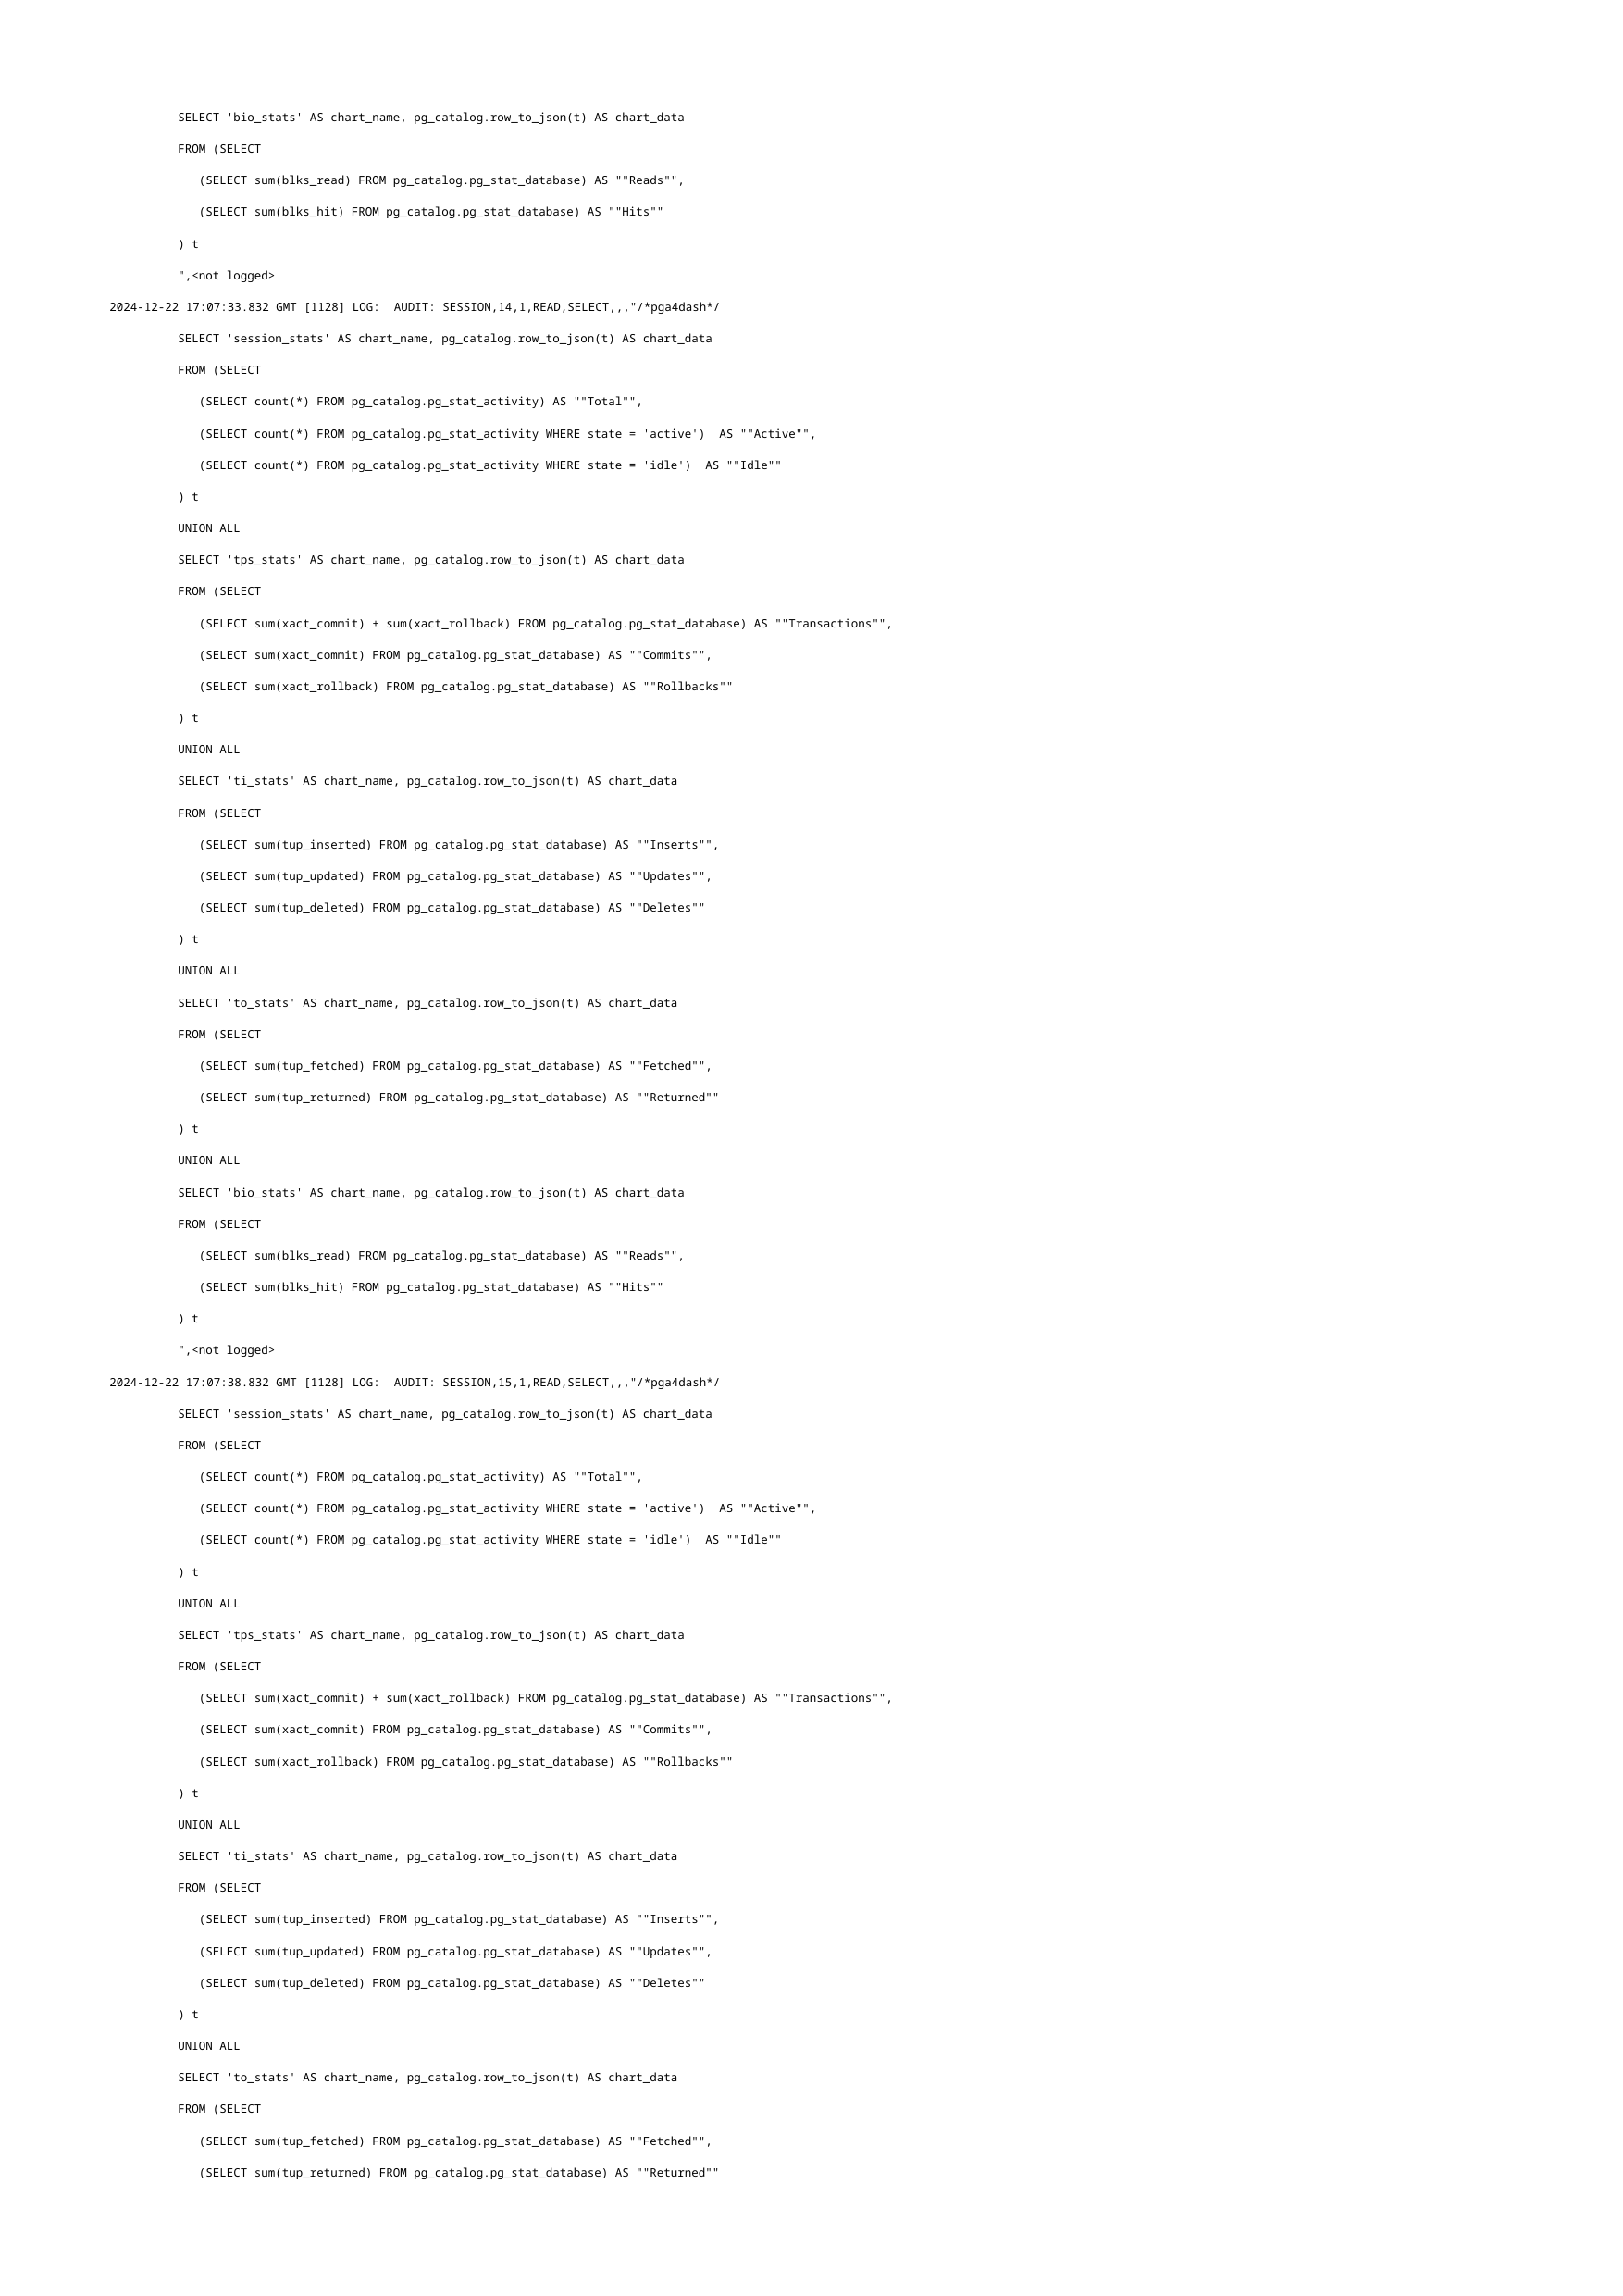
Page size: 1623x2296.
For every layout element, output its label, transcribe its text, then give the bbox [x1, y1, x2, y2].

text (SELECT sum(tup_updated) FROM pg_catalog.pg_stat_database) AS ""Updates"", [109, 1943, 1514, 1959]
text (SELECT sum(tup_inserted) FROM pg_catalog.pg_stat_database) AS ""Inserts"", [109, 837, 1514, 852]
text ) t [109, 1564, 1514, 1580]
text FROM (SELECT [109, 141, 1514, 156]
text SELECT 'to_stats' AS chart_name, pg_catalog.row_to_json(t) AS chart_data [109, 995, 1514, 1011]
text SELECT 'ti_stats' AS chart_name, pg_catalog.row_to_json(t) AS chart_data [109, 774, 1514, 789]
text FROM (SELECT [109, 1880, 1514, 1895]
text (SELECT sum(xact_rollback) FROM pg_catalog.pg_stat_database) AS ""Rollbacks"" [109, 678, 1514, 694]
text ) t [109, 1310, 1514, 1326]
text UNION ALL [109, 741, 1514, 757]
text (SELECT count(*) FROM pg_catalog.pg_stat_activity WHERE state = 'active') AS ""Active"", [109, 1500, 1514, 1516]
text (SELECT sum(xact_commit) + sum(xact_rollback) FROM pg_catalog.pg_stat_database) AS ""Transactions"", [109, 615, 1514, 631]
text (SELECT sum(blks_read) FROM pg_catalog.pg_stat_database) AS ""Reads"", [109, 1247, 1514, 1263]
text (SELECT sum(xact_commit) FROM pg_catalog.pg_stat_database) AS ""Commits"", [109, 647, 1514, 663]
text UNION ALL [109, 2038, 1514, 2054]
text (SELECT sum(tup_deleted) FROM pg_catalog.pg_stat_database) AS ""Deletes"" [109, 900, 1514, 915]
text (SELECT sum(tup_inserted) FROM pg_catalog.pg_stat_database) AS ""Inserts"", [109, 1912, 1514, 1928]
text (SELECT sum(xact_commit) FROM pg_catalog.pg_stat_database) AS ""Commits"", [109, 1722, 1514, 1738]
text (SELECT sum(tup_deleted) FROM pg_catalog.pg_stat_database) AS ""Deletes"" [109, 1975, 1514, 1991]
text (SELECT sum(tup_updated) FROM pg_catalog.pg_stat_database) AS ""Updates"", [109, 868, 1514, 884]
text (SELECT sum(xact_rollback) FROM pg_catalog.pg_stat_database) AS ""Rollbacks"" [109, 1754, 1514, 1769]
text FROM (SELECT [109, 1216, 1514, 1232]
text (SELECT sum(tup_fetched) FROM pg_catalog.pg_stat_database) AS ""Fetched"", [109, 2133, 1514, 2149]
text ) t [109, 1785, 1514, 1801]
text (SELECT count(*) FROM pg_catalog.pg_stat_activity WHERE state = 'idle') AS ""Idle"" [109, 457, 1514, 473]
text ) t [109, 489, 1514, 504]
text FROM (SELECT [109, 805, 1514, 821]
text UNION ALL [109, 520, 1514, 536]
text ) t [109, 2006, 1514, 2022]
text (SELECT sum(tup_returned) FROM pg_catalog.pg_stat_database) AS ""Returned"" [109, 1089, 1514, 1105]
text FROM (SELECT [109, 1658, 1514, 1674]
text SELECT 'bio_stats' AS chart_name, pg_catalog.row_to_json(t) AS chart_data [109, 109, 1514, 125]
text SELECT 'session_stats' AS chart_name, pg_catalog.row_to_json(t) AS chart_data [109, 330, 1514, 346]
text SELECT 'ti_stats' AS chart_name, pg_catalog.row_to_json(t) AS chart_data [109, 1848, 1514, 1864]
text SELECT 'tps_stats' AS chart_name, pg_catalog.row_to_json(t) AS chart_data [109, 1627, 1514, 1643]
text (SELECT count(*) FROM pg_catalog.pg_stat_activity) AS ""Total"", [109, 1469, 1514, 1484]
text (SELECT sum(xact_commit) + sum(xact_rollback) FROM pg_catalog.pg_stat_database) AS ""Transactions"", [109, 1690, 1514, 1706]
text FROM (SELECT [109, 1026, 1514, 1042]
text ) t [109, 1121, 1514, 1136]
text (SELECT sum(tup_fetched) FROM pg_catalog.pg_stat_database) AS ""Fetched"", [109, 1058, 1514, 1074]
text ) t [109, 710, 1514, 726]
text UNION ALL [109, 1153, 1514, 1169]
text 2024-12-22 17:07:38.832 GMT [1128] LOG: AUDIT: SESSION,15,1,READ,SELECT,,,"/*pga4dash*/ [109, 1374, 1514, 1390]
text FROM (SELECT [109, 584, 1514, 600]
text UNION ALL [109, 963, 1514, 979]
text ",<not logged> [109, 267, 1514, 283]
text FROM (SELECT [109, 362, 1514, 378]
text FROM (SELECT [109, 2102, 1514, 2117]
text 2024-12-22 17:07:33.832 GMT [1128] LOG: AUDIT: SESSION,14,1,READ,SELECT,,,"/*pga4dash*/ [109, 299, 1514, 315]
text UNION ALL [109, 1817, 1514, 1832]
text SELECT 'to_stats' AS chart_name, pg_catalog.row_to_json(t) AS chart_data [109, 2069, 1514, 2085]
text ) t [109, 236, 1514, 252]
text UNION ALL [109, 1595, 1514, 1611]
text (SELECT count(*) FROM pg_catalog.pg_stat_activity WHERE state = 'idle') AS ""Idle"" [109, 1533, 1514, 1548]
text SELECT 'session_stats' AS chart_name, pg_catalog.row_to_json(t) AS chart_data [109, 1406, 1514, 1421]
text SELECT 'tps_stats' AS chart_name, pg_catalog.row_to_json(t) AS chart_data [109, 552, 1514, 567]
text (SELECT sum(tup_returned) FROM pg_catalog.pg_stat_database) AS ""Returned"" [109, 2165, 1514, 2180]
text (SELECT sum(blks_read) FROM pg_catalog.pg_stat_database) AS ""Reads"", [109, 172, 1514, 188]
text (SELECT sum(blks_hit) FROM pg_catalog.pg_stat_database) AS ""Hits"" [109, 205, 1514, 220]
text (SELECT sum(blks_hit) FROM pg_catalog.pg_stat_database) AS ""Hits"" [109, 1279, 1514, 1295]
text ",<not logged> [109, 1343, 1514, 1359]
text ) t [109, 931, 1514, 947]
text (SELECT count(*) FROM pg_catalog.pg_stat_activity) AS ""Total"", [109, 394, 1514, 410]
text FROM (SELECT [109, 1437, 1514, 1453]
text (SELECT count(*) FROM pg_catalog.pg_stat_activity WHERE state = 'active') AS ""Active"", [109, 426, 1514, 441]
text SELECT 'bio_stats' AS chart_name, pg_catalog.row_to_json(t) AS chart_data [109, 1185, 1514, 1200]
